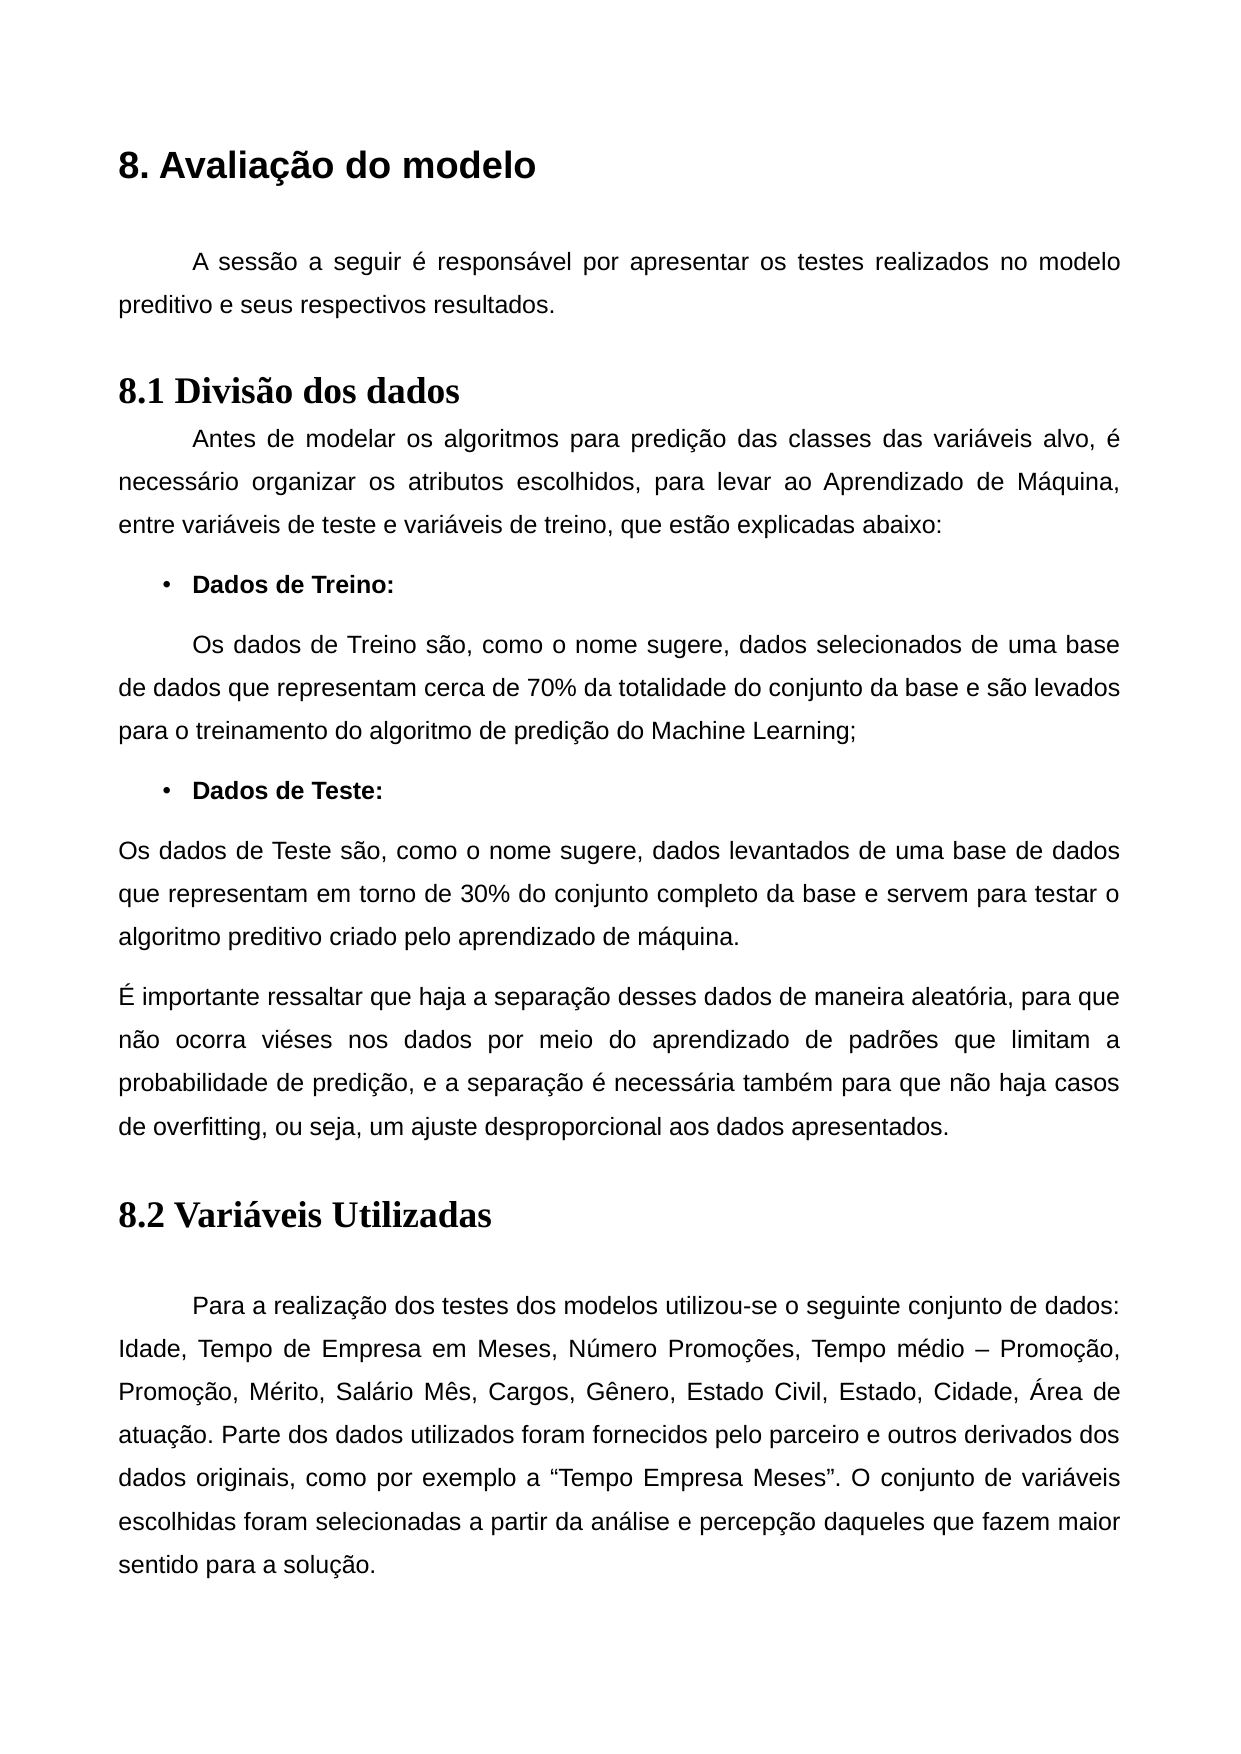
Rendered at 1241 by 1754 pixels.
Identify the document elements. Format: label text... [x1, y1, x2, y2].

subtitle 8.2 Variáveis Utilizadas [118, 1192, 1122, 1278]
subtitle 8. Avaliação do modelo [118, 143, 1122, 187]
list Dados de Teste: [162, 776, 1122, 805]
list Dados de Treino: [162, 570, 1122, 599]
text É importante ressaltar que haja a separação desses dados de maneira aleatória, para que não ocorra viéses nos dados por meio do aprendizado de padrões que limitam a probabilidade de predição, e a separação é necessária também para que não haja casos de overfitting, ou seja, um ajuste desproporcional aos dados apresentados. [118, 982, 1122, 1140]
text A sessão a seguir é responsável por apresentar os testes realizados no modelo preditivo e seus respectivos resultados. [118, 247, 1122, 319]
text Os dados de Teste são, como o nome sugere, dados levantados de uma base de dados que representam em torno de 30% do conjunto completo da base e servem para testar o algoritmo preditivo criado pelo aprendizado de máquina. [118, 836, 1122, 951]
text Os dados de Treino são, como o nome sugere, dados selecionados de uma base de dados que representam cerca de 70% da totalidade do conjunto da base e são levados para o treinamento do algoritmo de predição do Machine Learning; [118, 630, 1122, 745]
subtitle 8.1 Divisão dos dados [118, 368, 1122, 412]
text Para a realização dos testes dos modelos utilizou-se o seguinte conjunto de dados: Idade, Tempo de Empresa em Meses, Número Promoções, Tempo médio – Promoção, Promoção, Mérito, Salário Mês, Cargos, Gênero, Estado Civil, Estado, Cidade, Área de atuação. Parte dos dados utilizados foram fornecidos pelo parceiro e outros derivados dos dados originais, como por exemplo a “Tempo Empresa Meses”. O conjunto de variáveis escolhidas foram selecionadas a partir da análise e percepção daqueles que fazem maior sentido para a solução. [118, 1291, 1122, 1578]
text Antes de modelar os algoritmos para predição das classes das variáveis alvo, é necessário organizar os atributos escolhidos, para levar ao Aprendizado de Máquina, entre variáveis de teste e variáveis de treino, que estão explicadas abaixo: [118, 424, 1122, 539]
